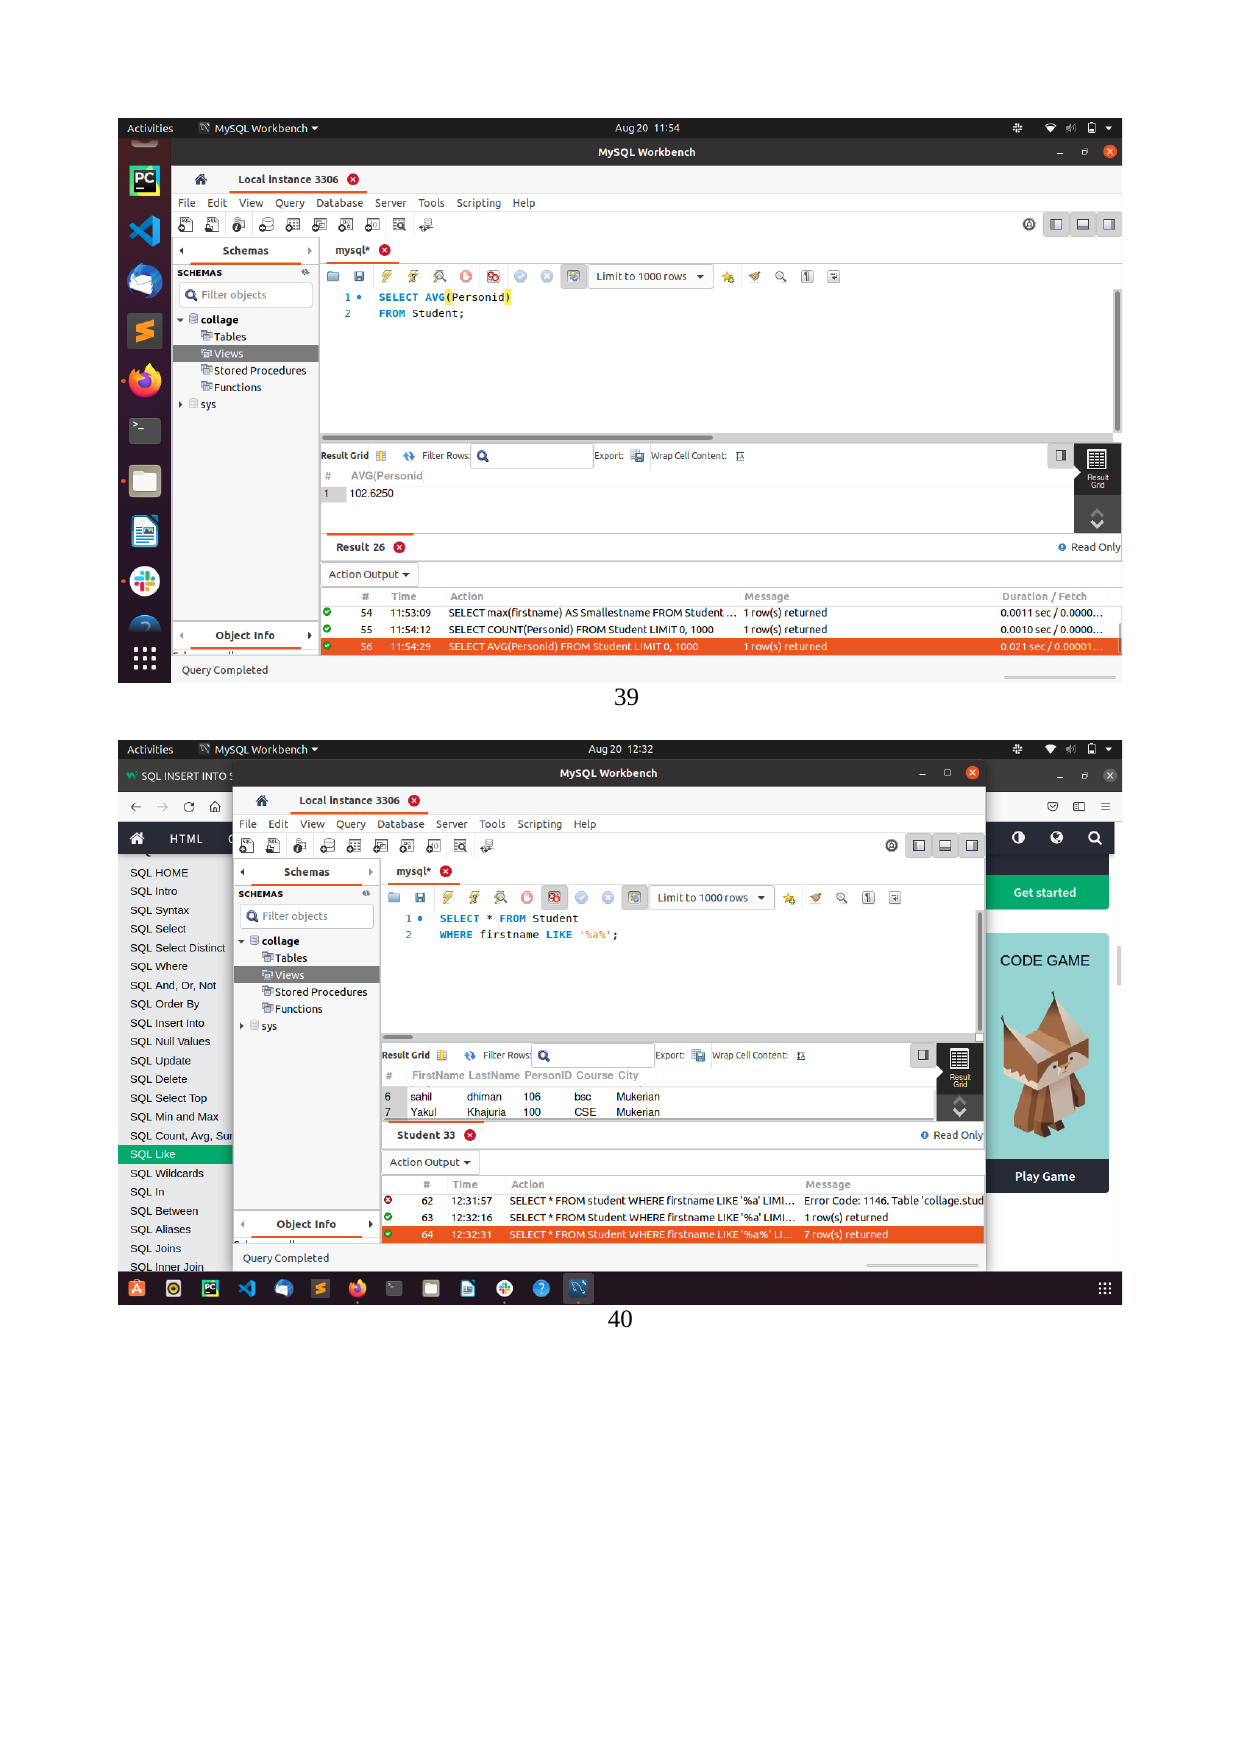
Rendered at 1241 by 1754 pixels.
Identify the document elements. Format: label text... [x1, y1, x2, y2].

picture [118, 118, 1123, 683]
picture [118, 740, 1123, 1305]
text 39 [118, 683, 1122, 711]
text 40 [118, 1305, 1122, 1333]
